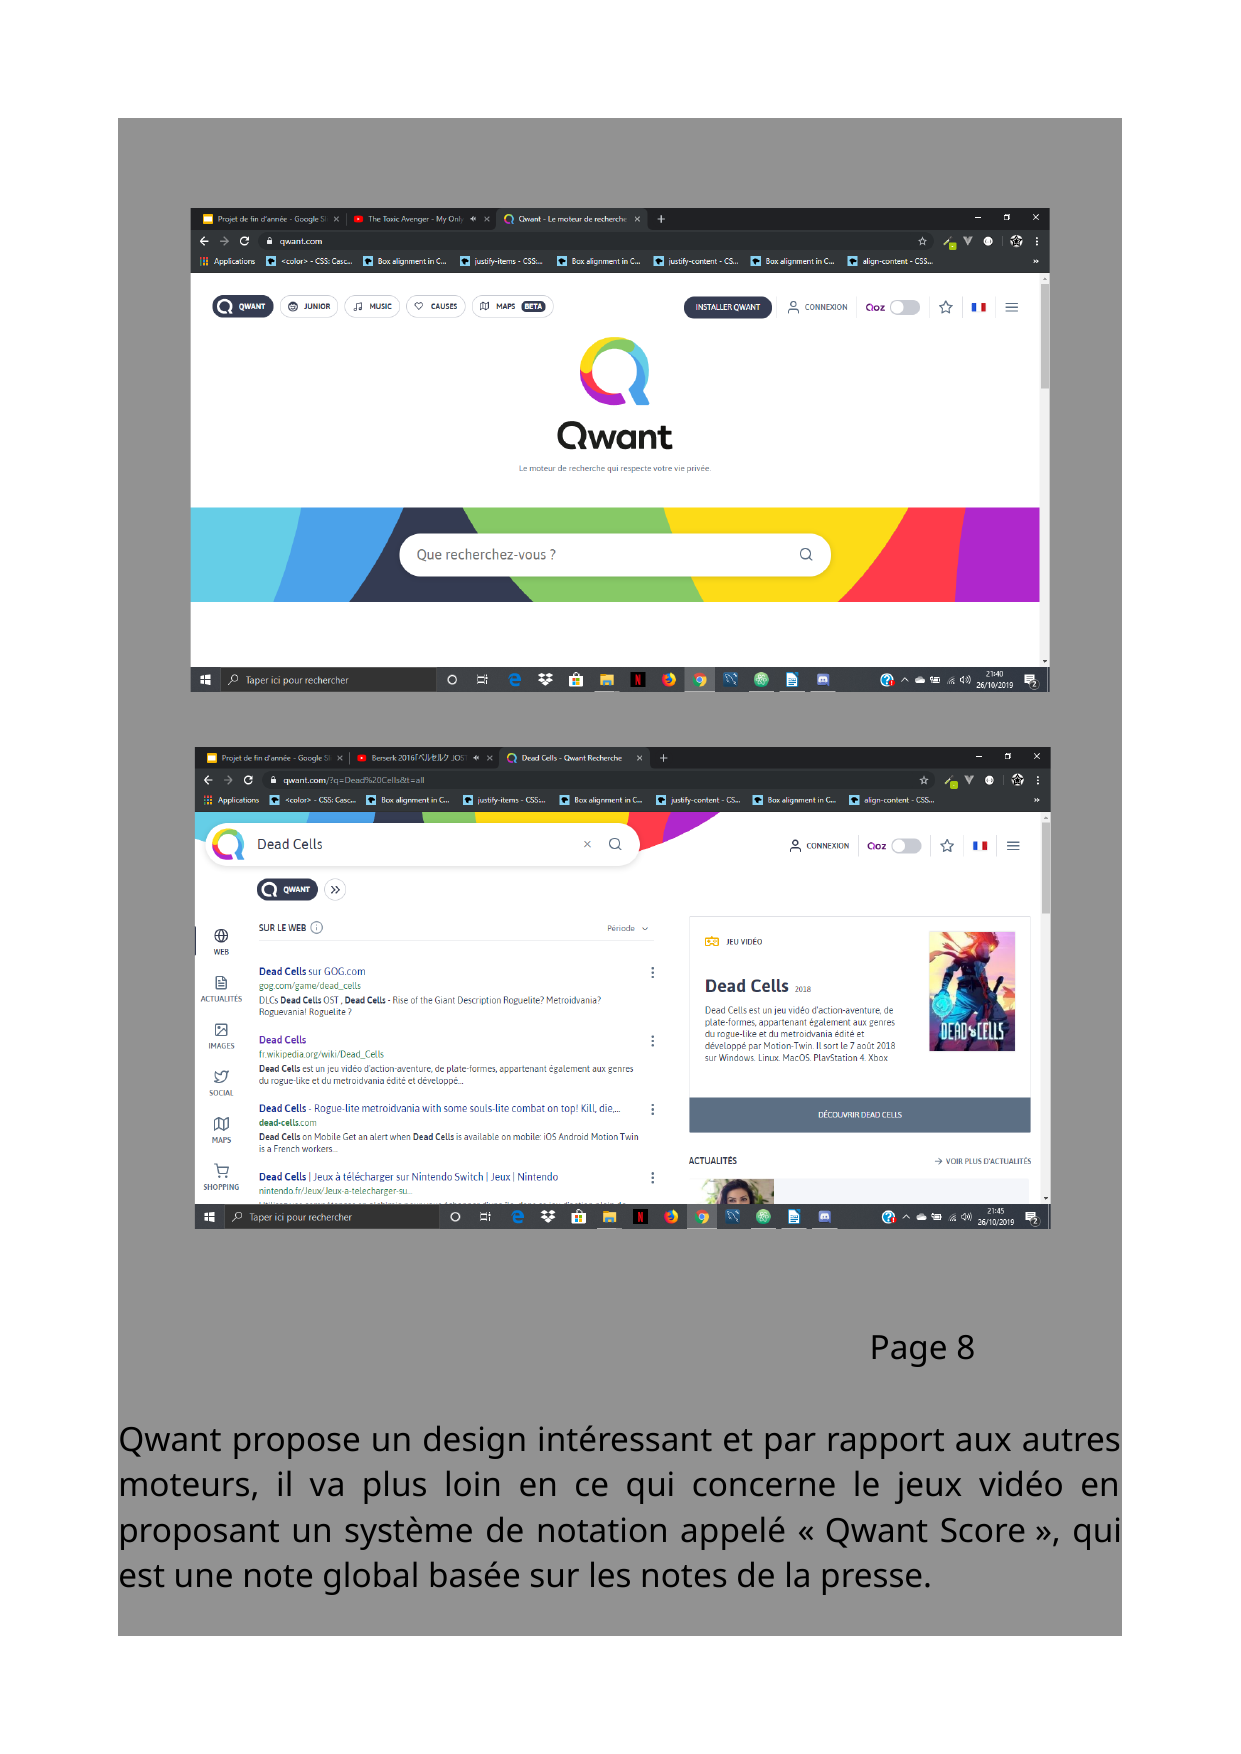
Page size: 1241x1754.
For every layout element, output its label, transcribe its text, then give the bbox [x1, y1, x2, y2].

text Page 8 [118, 1319, 1122, 1370]
picture [194, 747, 1051, 1229]
picture [190, 208, 1050, 692]
text Qwant propose un design intéressant et par rapport aux autres moteurs, il va plus loin en ce qui concerne le jeux vidéo en proposant un système de notation appelé « Qwant Score », qui est une note global basée sur les notes de la presse. [118, 1416, 1122, 1597]
